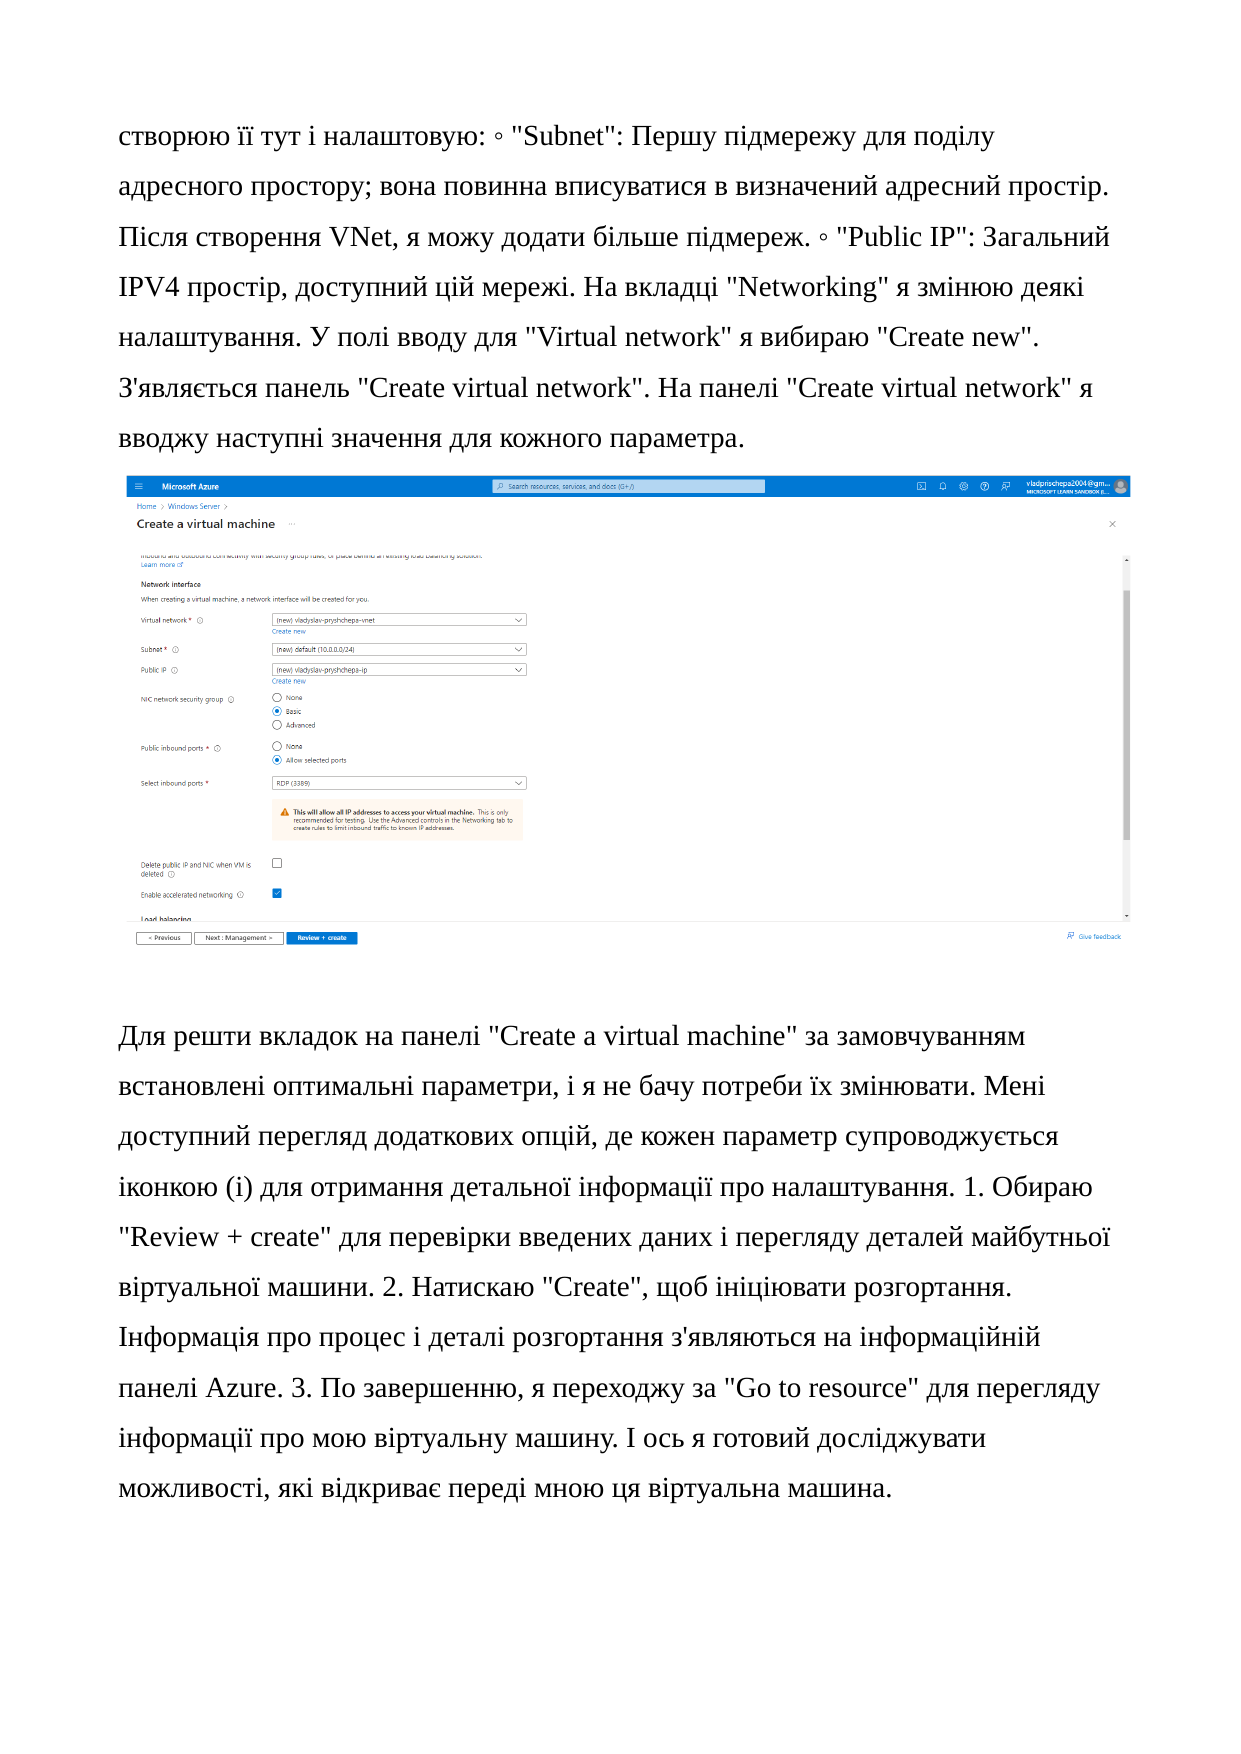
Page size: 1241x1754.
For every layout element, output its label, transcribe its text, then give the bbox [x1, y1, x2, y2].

picture [126, 475, 1131, 951]
text створюю її тут і налаштовую: ◦ "Subnet": Першу підмережу для поділу адресного простору; вона повинна вписуватися в визначений адресний простір. Після створення VNet, я можу додати більше підмереж. ◦ "Public IP": Загальний IPV4 простір, доступний цій мережі. На вкладці "Networking" я змінюю деякі налаштування. У полі вводу для "Virtual network" я вибираю "Create new". З'являється панель "Create virtual network". На панелі "Create virtual network" я вводжу наступні значення для кожного параметра. [118, 118, 1122, 453]
text Для решти вкладок на панелі "Create a virtual machine" за замовчуванням встановлені оптимальні параметри, і я не бачу потреби їх змінювати. Мені доступний перегляд додаткових опцій, де кожен параметр супроводжується іконкою (i) для отримання детальної інформації про налаштування. 1. Обираю "Review + create" для перевірки введених даних і перегляду деталей майбутньої віртуальної машини. 2. Натискаю "Create", щоб ініціювати розгортання. Інформація про процес і деталі розгортання з'являються на інформаційній панелі Azure. 3. По завершенню, я переходжу за "Go to resource" для перегляду інформації про мою віртуальну машину. І ось я готовий досліджувати можливості, які відкриває переді мною ця віртуальна машина. [118, 1018, 1122, 1504]
